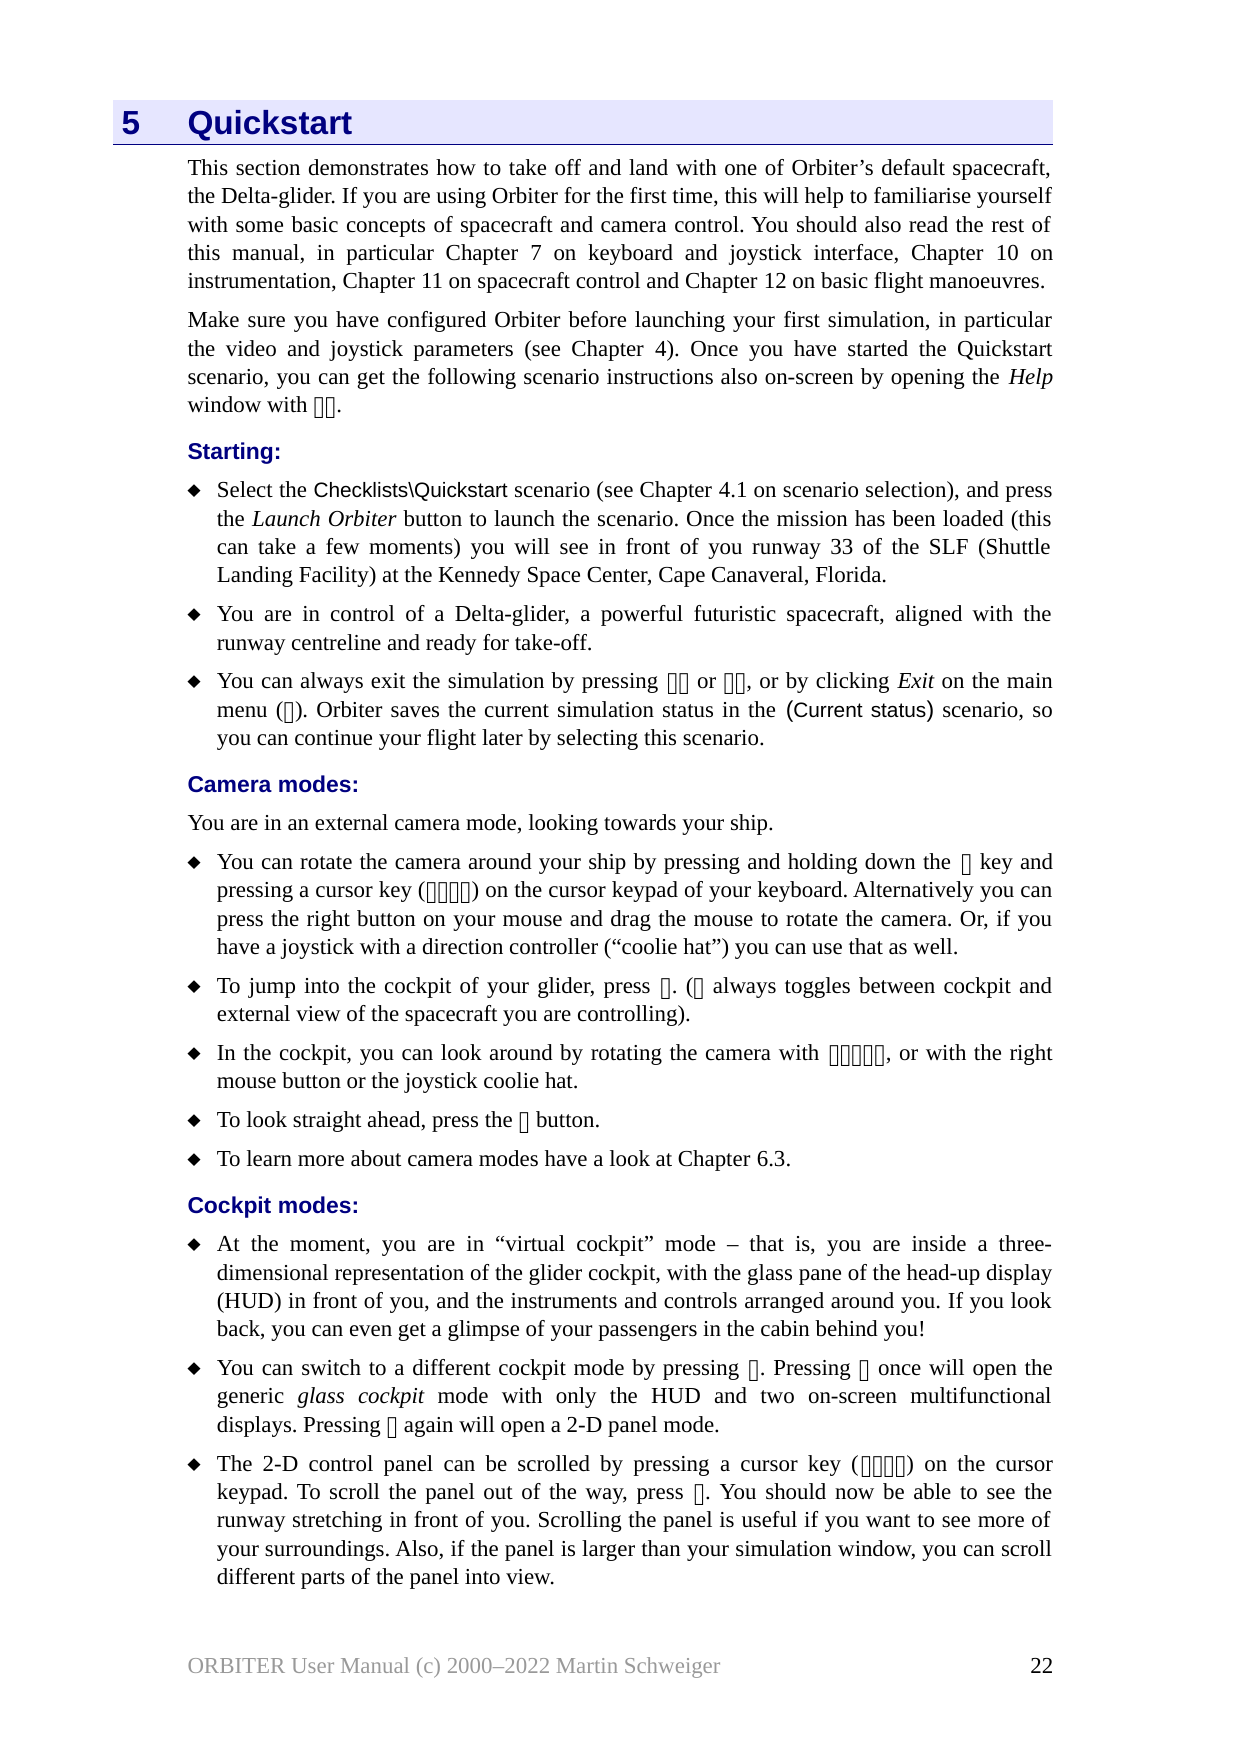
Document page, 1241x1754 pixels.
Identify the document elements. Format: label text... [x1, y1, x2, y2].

list The 2-D control panel can be scrolled by pressing a cursor key () on the cursor keypad. To scroll the panel out of the way, press . You should now be able to see the runway stretching in front of you. Scrolling the panel is useful if you want to see more of your surroundings. Also, if the panel is larger than your simulation window, you can scroll different parts of the panel into view. [187, 1448, 1053, 1590]
subtitle Camera modes: [187, 771, 1053, 797]
list To look straight ahead, press the  button. [187, 1105, 1053, 1133]
subtitle Starting: [187, 438, 1053, 464]
list Select the Checklists\Quickstart scenario (see Chapter 4.1 on scenario selection), and press the Launch Orbiter button to launch the scenario. Once the mission has been loaded (this can take a few moments) you will see in front of you runway 33 of the SLF (Shuttle Landing Facility) at the Kennedy Space Center, Cape Canaveral, Florida. [187, 475, 1053, 588]
list You can always exit the simulation by pressing  or , or by clicking Exit on the main menu (). Orbiter saves the current simulation status in the (Current status) scenario, so you can continue your flight later by selecting this scenario. [187, 666, 1053, 751]
text This section demonstrates how to take off and land with one of Orbiter’s default spacecraft, the Delta-glider. If you are using Orbiter for the first time, this will help to familiarise yourself with some basic concepts of spacecraft and camera control. You should also read the rest of this manual, in particular Chapter 7 on keyboard and joystick interface, Chapter 10 on instrumentation, Chapter 11 on spacecraft control and Chapter 12 on basic flight manoeuvres. [187, 153, 1053, 294]
text Make sure you have configured Orbiter before launching your first simulation, in particular the video and joystick parameters (see Chapter 4). Once you have started the Quickstart scenario, you can get the following scenario instructions also on-screen by opening the Help window with . [187, 305, 1053, 418]
list You can rotate the camera around your ship by pressing and holding down the  key and pressing a cursor key () on the cursor keypad of your keyboard. Alternatively you can press the right button on your mouse and drag the mouse to rotate the camera. Or, if you have a joystick with a direction controller (“coolie hat”) you can use that as well. [187, 847, 1053, 960]
list You can switch to a different cockpit mode by pressing . Pressing  once will open the generic glass cockpit mode with only the HUD and two on-screen multifunctional displays. Pressing  again will open a 2-D panel mode. [187, 1353, 1053, 1438]
list At the moment, you are in “virtual cockpit” mode – that is, you are inside a three-dimensional representation of the glider cockpit, with the glass pane of the head-up display (HUD) in front of you, and the instruments and controls arranged around you. If you look back, you can even get a glimpse of your passengers in the cabin behind you! [187, 1229, 1053, 1342]
subtitle Quickstart [113, 100, 1053, 144]
list To jump into the cockpit of your glider, press . ( always toggles between cockpit and external view of the spacecraft you are controlling). [187, 971, 1053, 1027]
list To learn more about camera modes have a look at Chapter 6.2. [187, 1144, 1053, 1172]
subtitle Cockpit modes: [187, 1192, 1053, 1218]
text You are in an external camera mode, looking towards your ship. [187, 808, 1053, 836]
list In the cockpit, you can look around by rotating the camera with , or with the right mouse button or the joystick coolie hat. [187, 1038, 1053, 1094]
list You are in control of a Delta-glider, a powerful futuristic spacecraft, aligned with the runway centreline and ready for take-off. [187, 599, 1053, 656]
